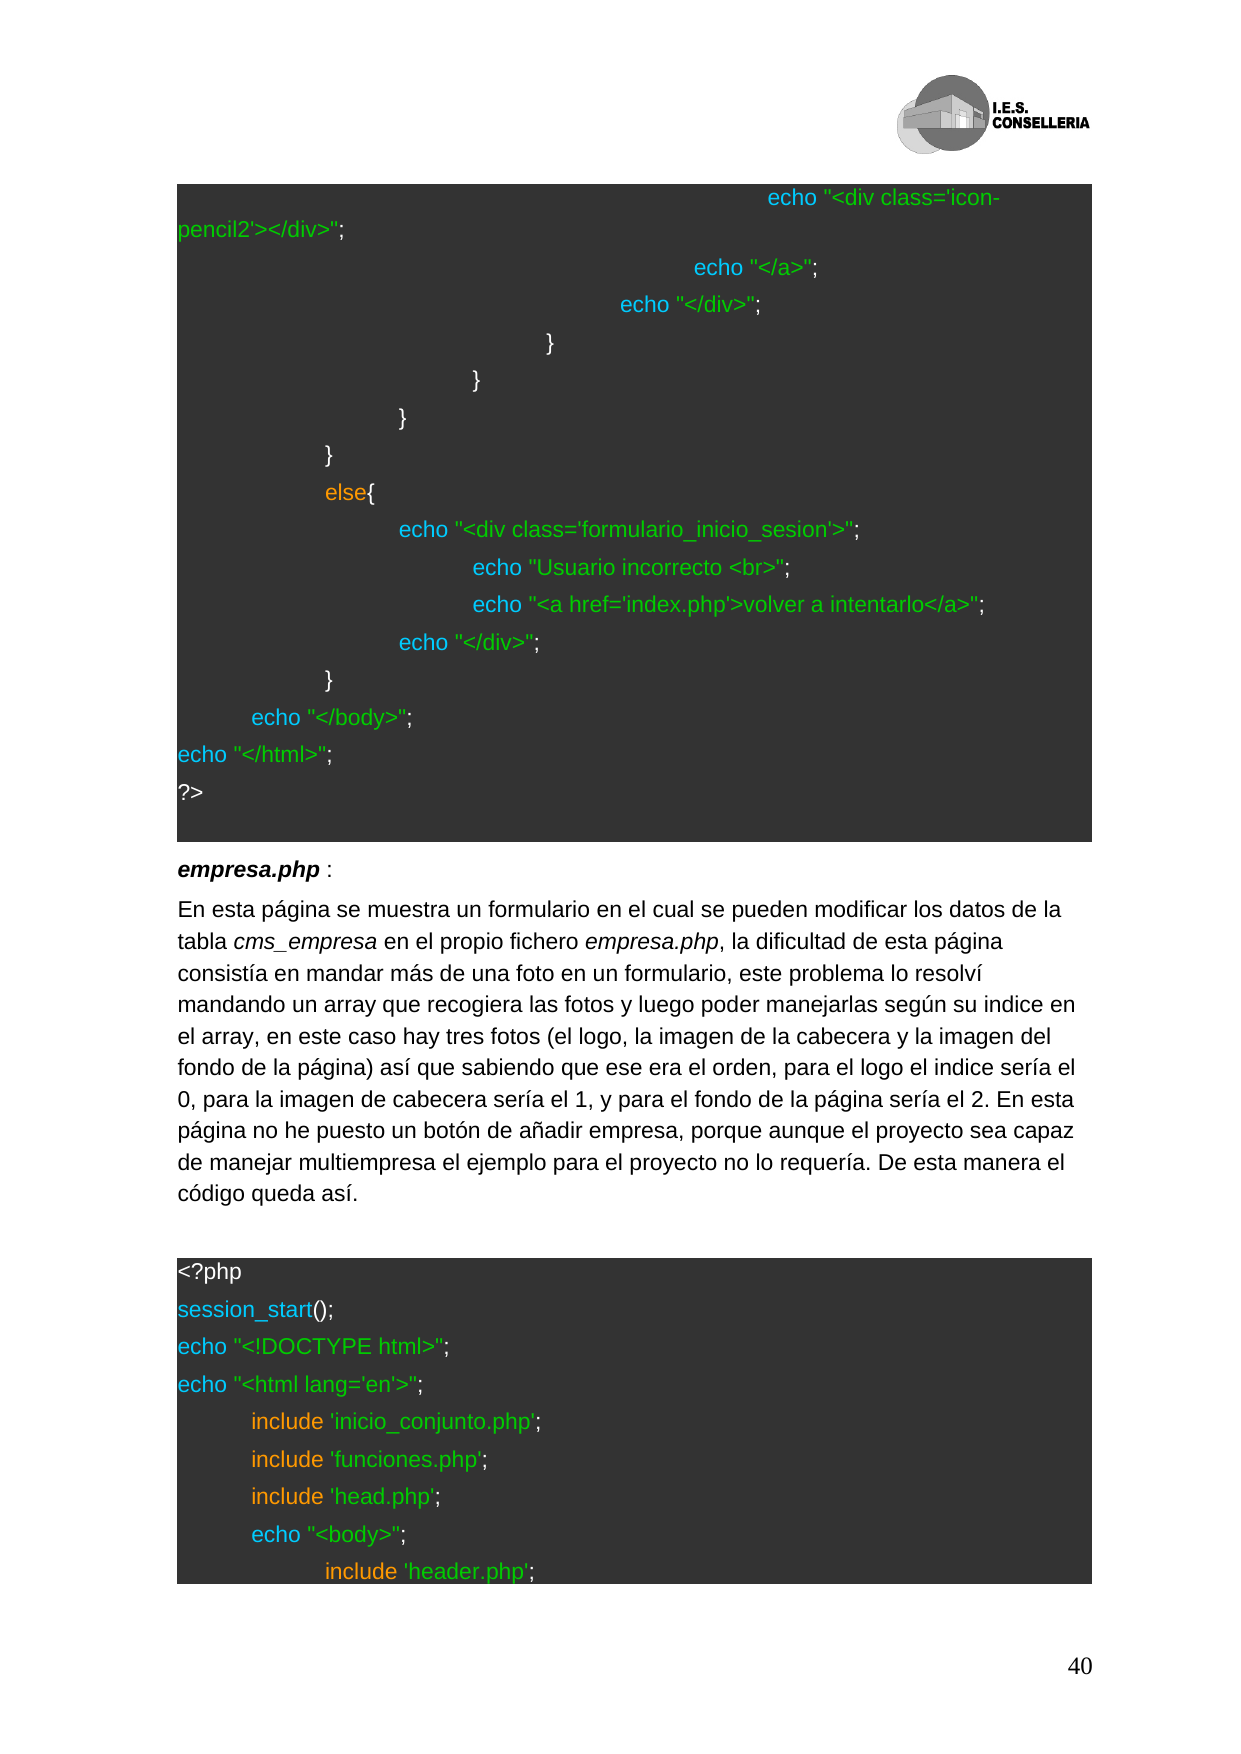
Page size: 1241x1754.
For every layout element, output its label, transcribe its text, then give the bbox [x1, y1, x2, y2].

text } [177, 366, 1092, 392]
text include 'head.php'; [177, 1483, 1092, 1509]
text } [177, 441, 1092, 467]
text echo "<div class='formulario_inicio_sesion'>"; [177, 516, 1092, 542]
text <?php [177, 1258, 1092, 1284]
text echo "<!DOCTYPE html>"; [177, 1333, 1092, 1359]
text } [177, 403, 1092, 430]
text empresa.php : [177, 856, 1092, 882]
text include 'inicio_conjunto.php'; [177, 1408, 1092, 1434]
text echo "<html lang='en'>"; [177, 1371, 1092, 1397]
text session_start(); [177, 1296, 1092, 1322]
text } [177, 328, 1092, 355]
text echo "</div>"; [177, 628, 1092, 655]
picture [894, 73, 1093, 155]
text ?> [177, 778, 1092, 805]
text echo "</a>"; [177, 253, 1092, 280]
text include 'header.php'; [177, 1558, 1092, 1584]
text echo "</div>"; [177, 291, 1092, 317]
text } [177, 666, 1092, 692]
text echo "</body>"; [177, 703, 1092, 730]
text include 'funciones.php'; [177, 1446, 1092, 1472]
text echo "Usuario incorrecto <br>"; [177, 553, 1092, 580]
text echo "<a href='index.php'>volver a intentarlo</a>"; [177, 591, 1092, 617]
text echo "<div class='icon-pencil2'></div>"; [177, 184, 1092, 242]
text En esta página se muestra un formulario en el cual se pueden modificar los datos de la tabla cms_empresa en el propio fichero empresa.php, la dificultad de esta página consistía en mandar más de una foto en un formulario, este problema lo resolví mandando un array que recogiera las fotos y luego poder manejarlas según su indice en el array, en este caso hay tres fotos (el logo, la imagen de la cabecera y la imagen del fondo de la página) así que sabiendo que ese era el orden, para el logo el indice sería el 0, para la imagen de cabecera sería el 1, y para el fondo de la página sería el 2. En esta página no he puesto un botón de añadir empresa, porque aunque el proyecto sea capaz de manejar multiempresa el ejemplo para el proyecto no lo requería. De esta manera el código queda así. [177, 896, 1092, 1207]
text else{ [177, 478, 1092, 505]
text echo "<body>"; [177, 1521, 1092, 1547]
text echo "</html>"; [177, 741, 1092, 767]
